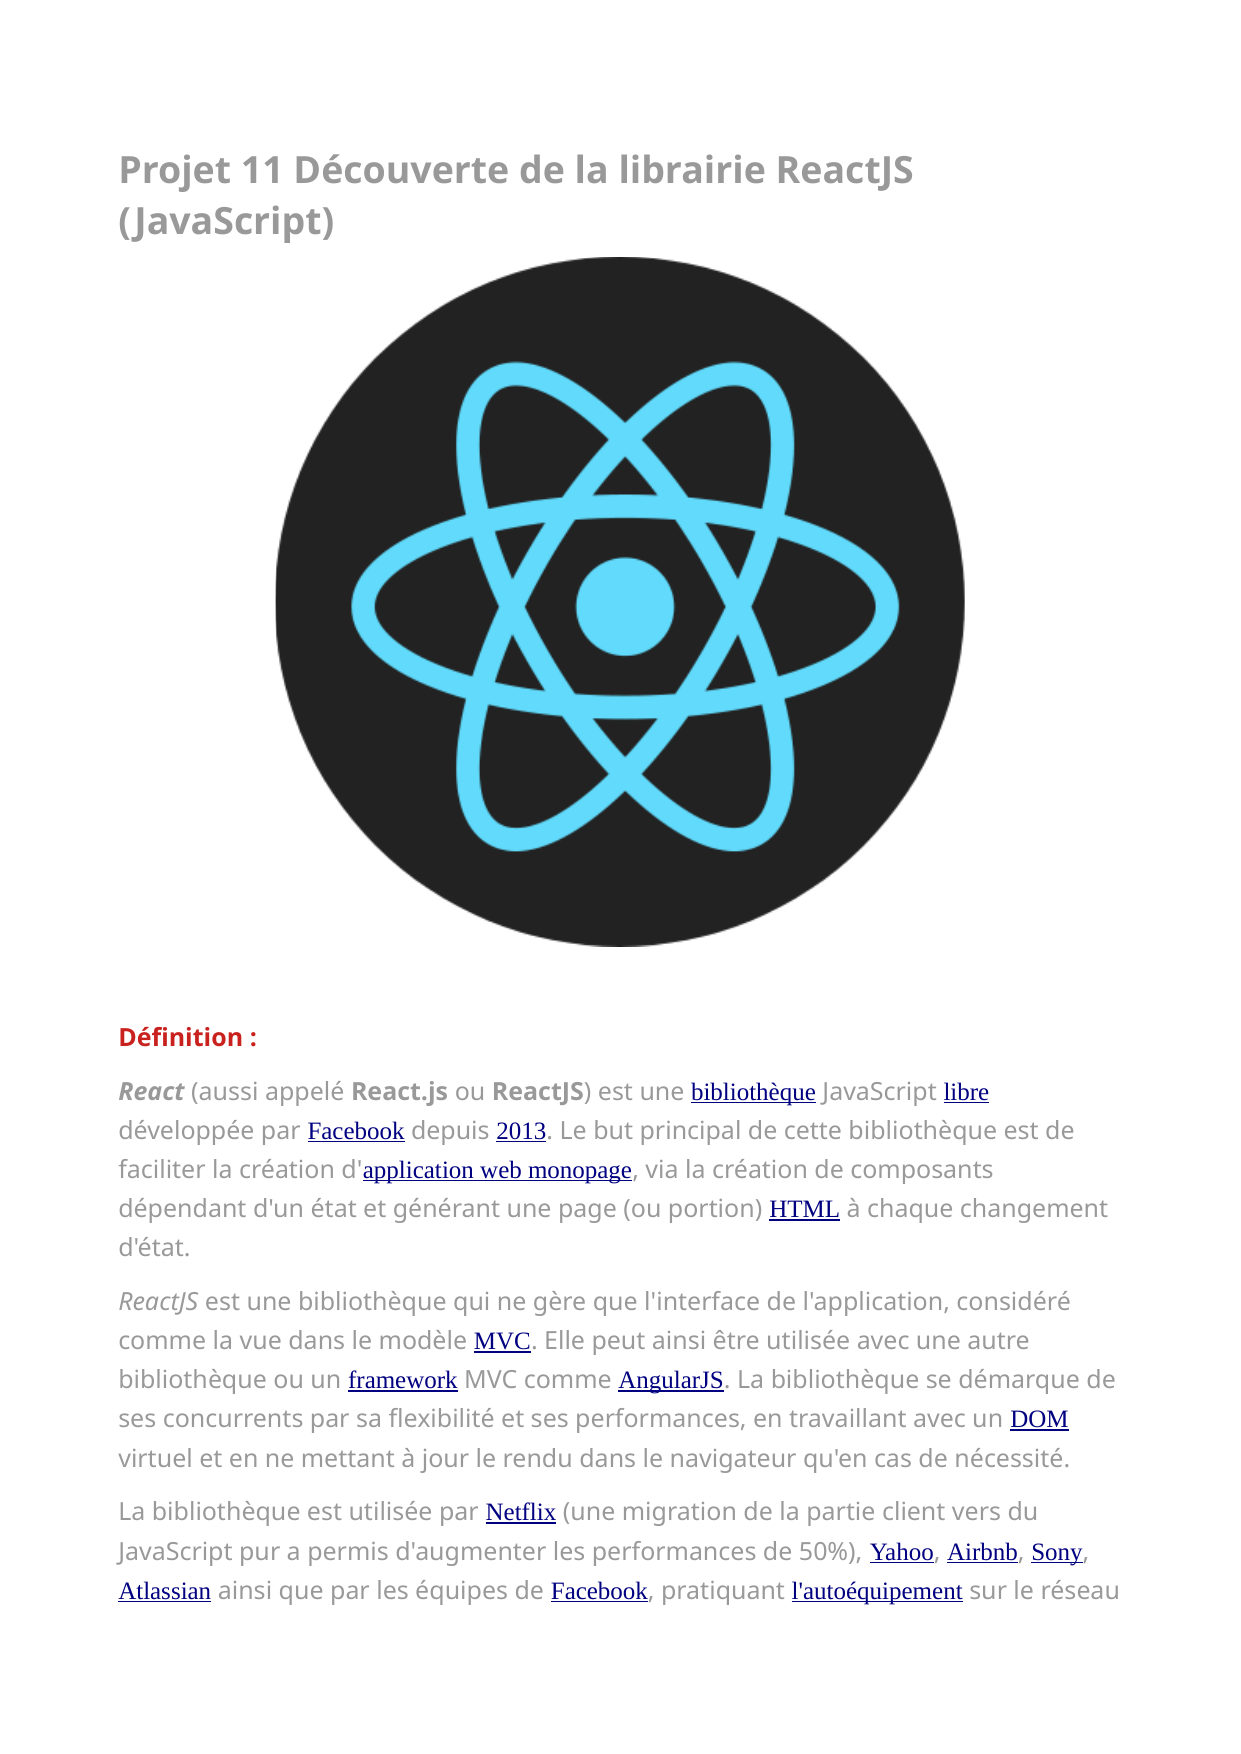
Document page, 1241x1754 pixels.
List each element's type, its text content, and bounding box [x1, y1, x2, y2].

text Définition : [118, 1019, 1122, 1053]
text React (aussi appelé React.js ou ReactJS) est une bibliothèque JavaScript libre développée par Facebook depuis 2013. Le but principal de cette bibliothèque est de faciliter la création d'application web monopage, via la création de composants dépendant d'un état et générant une page (ou portion) HTML à chaque changement d'état. [118, 1073, 1122, 1264]
text La bibliothèque est utilisée par Netflix (une migration de la partie client vers du JavaScript pur a permis d'augmenter les performances de 50%), Yahoo, Airbnb, Sony, Atlassian ainsi que par les équipes de Facebook, pratiquant l'autoéquipement sur le réseau [118, 1494, 1122, 1606]
text ReactJS est une bibliothèque qui ne gère que l'interface de l'application, considéré comme la vue dans le modèle MVC. Elle peut ainsi être utilisée avec une autre bibliothèque ou un framework MVC comme AngularJS. La bibliothèque se démarque de ses concurrents par sa flexibilité et ses performances, en travaillant avec un DOM virtuel et en ne mettant à jour le rendu dans le navigateur qu'en cas de nécessité. [118, 1283, 1122, 1474]
picture [275, 257, 965, 947]
subtitle Projet 11 Découverte de la librairie ReactJS (JavaScript) [118, 143, 1122, 245]
